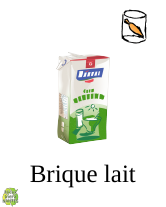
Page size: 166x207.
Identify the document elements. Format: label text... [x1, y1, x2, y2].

picture [116, 9, 153, 45]
table_cell [108, 6, 159, 46]
table_header Brique lait [6, 154, 159, 194]
picture [2, 187, 19, 207]
picture [31, 51, 134, 147]
table_cell [6, 46, 159, 154]
table_cell [6, 6, 57, 46]
table_cell [57, 6, 108, 46]
